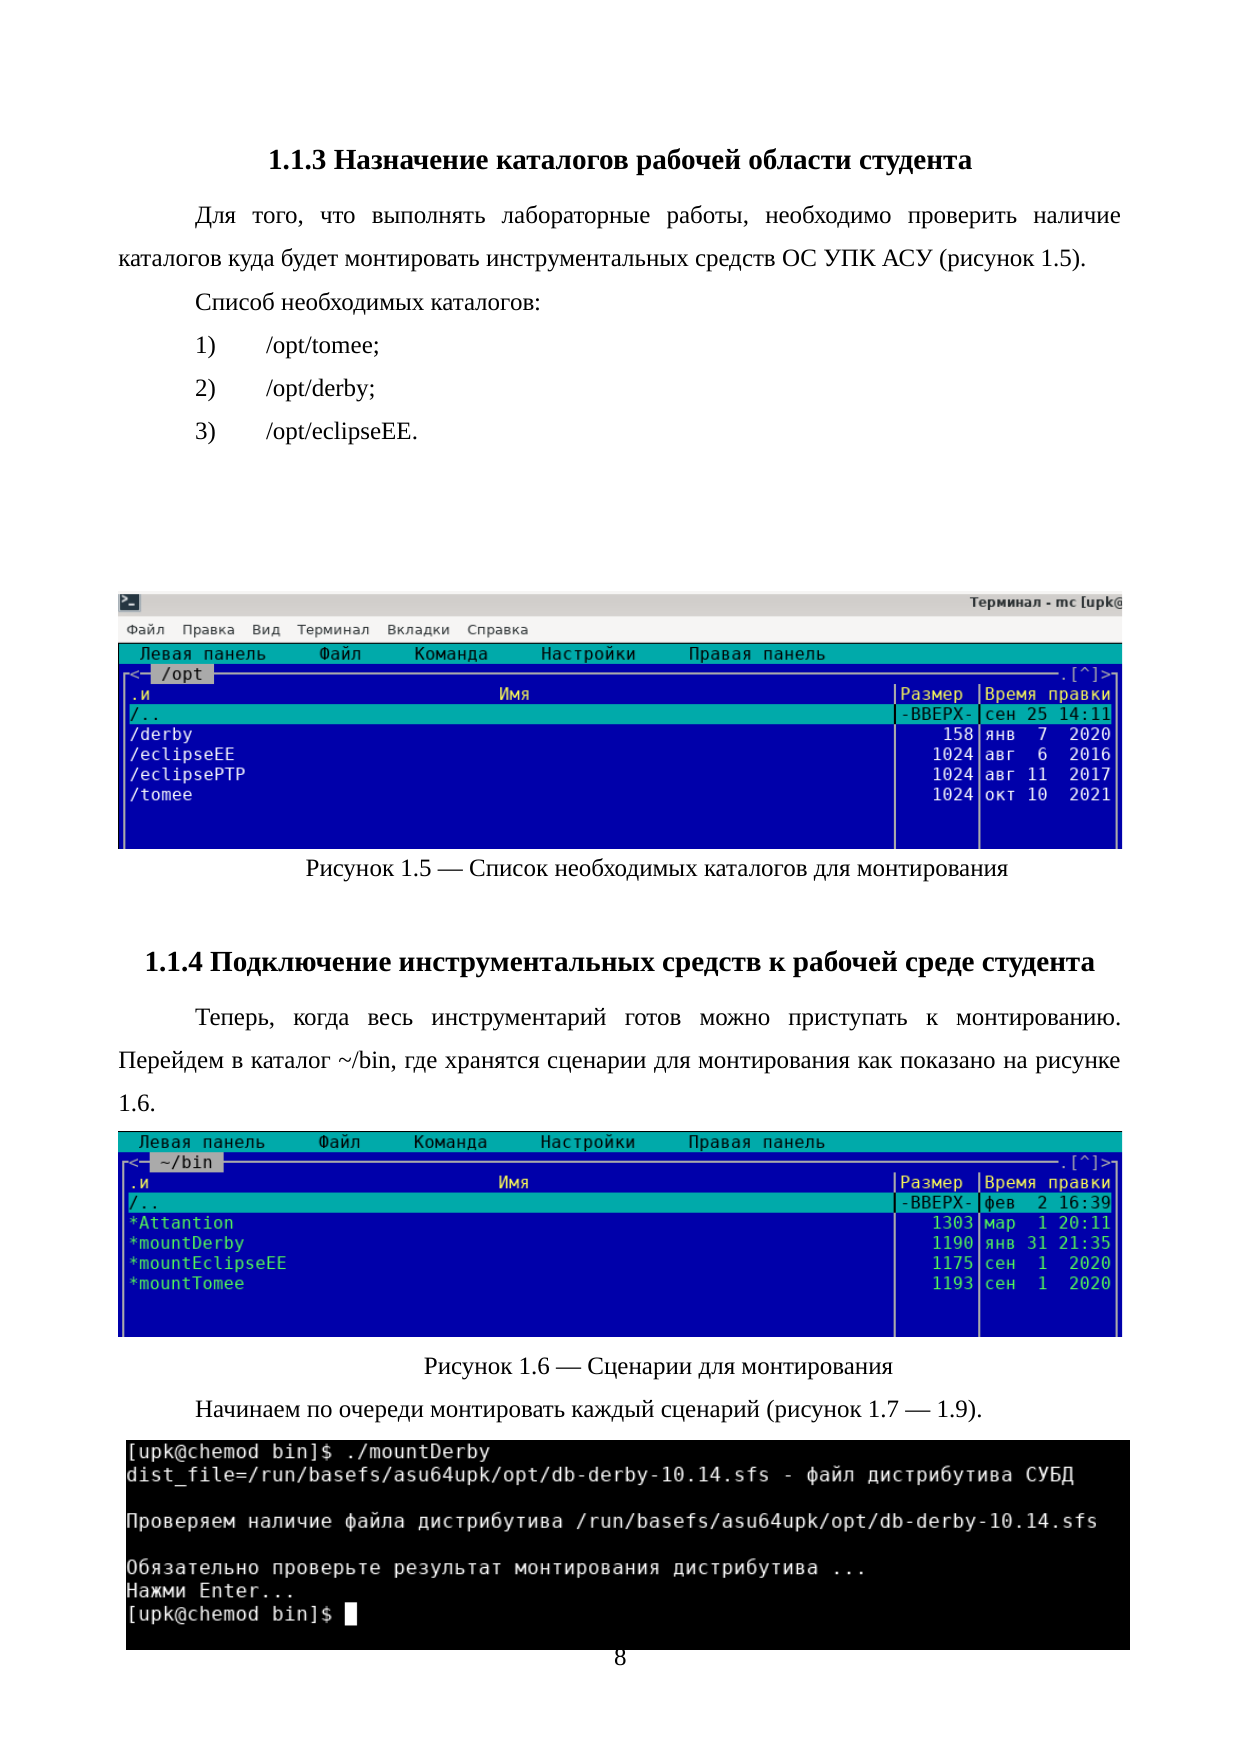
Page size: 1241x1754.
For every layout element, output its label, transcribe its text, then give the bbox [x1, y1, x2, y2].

text Списоб необходимых каталогов: [118, 287, 1122, 315]
list /opt/eclipseEE. [118, 416, 1122, 445]
list /opt/tomee; [118, 330, 1122, 358]
text Теперь, когда весь инструментарий готов можно приступать к монтированию. Перейдем в каталог ~/bin, где хранятся сценарии для монтирования как показано на рисунке 1.6. [118, 1002, 1122, 1117]
text Для того, что выполнять лабораторные работы, необходимо проверить наличие каталогов куда будет монтировать инструментальных средств ОС УПК АСУ (рисунок 1.5). [118, 200, 1122, 272]
text Рисунок 1.6 — Сценарии для монтирования [118, 1337, 1122, 1379]
picture [118, 591, 1123, 849]
subtitle 1.1.3 Назначение каталогов рабочей области студента [118, 142, 1122, 175]
text Начинаем по очереди монтировать каждый сценарий (рисунок 1.7 — 1.9). [118, 1394, 1122, 1423]
list /opt/derby; [118, 373, 1122, 402]
picture [126, 1440, 1130, 1650]
text Рисунок 1.5 — Список необходимых каталогов для монтирования [118, 849, 1122, 881]
subtitle 1.1.4 Подключение инструментальных средств к рабочей среде студента [118, 944, 1122, 977]
picture [118, 1131, 1123, 1337]
